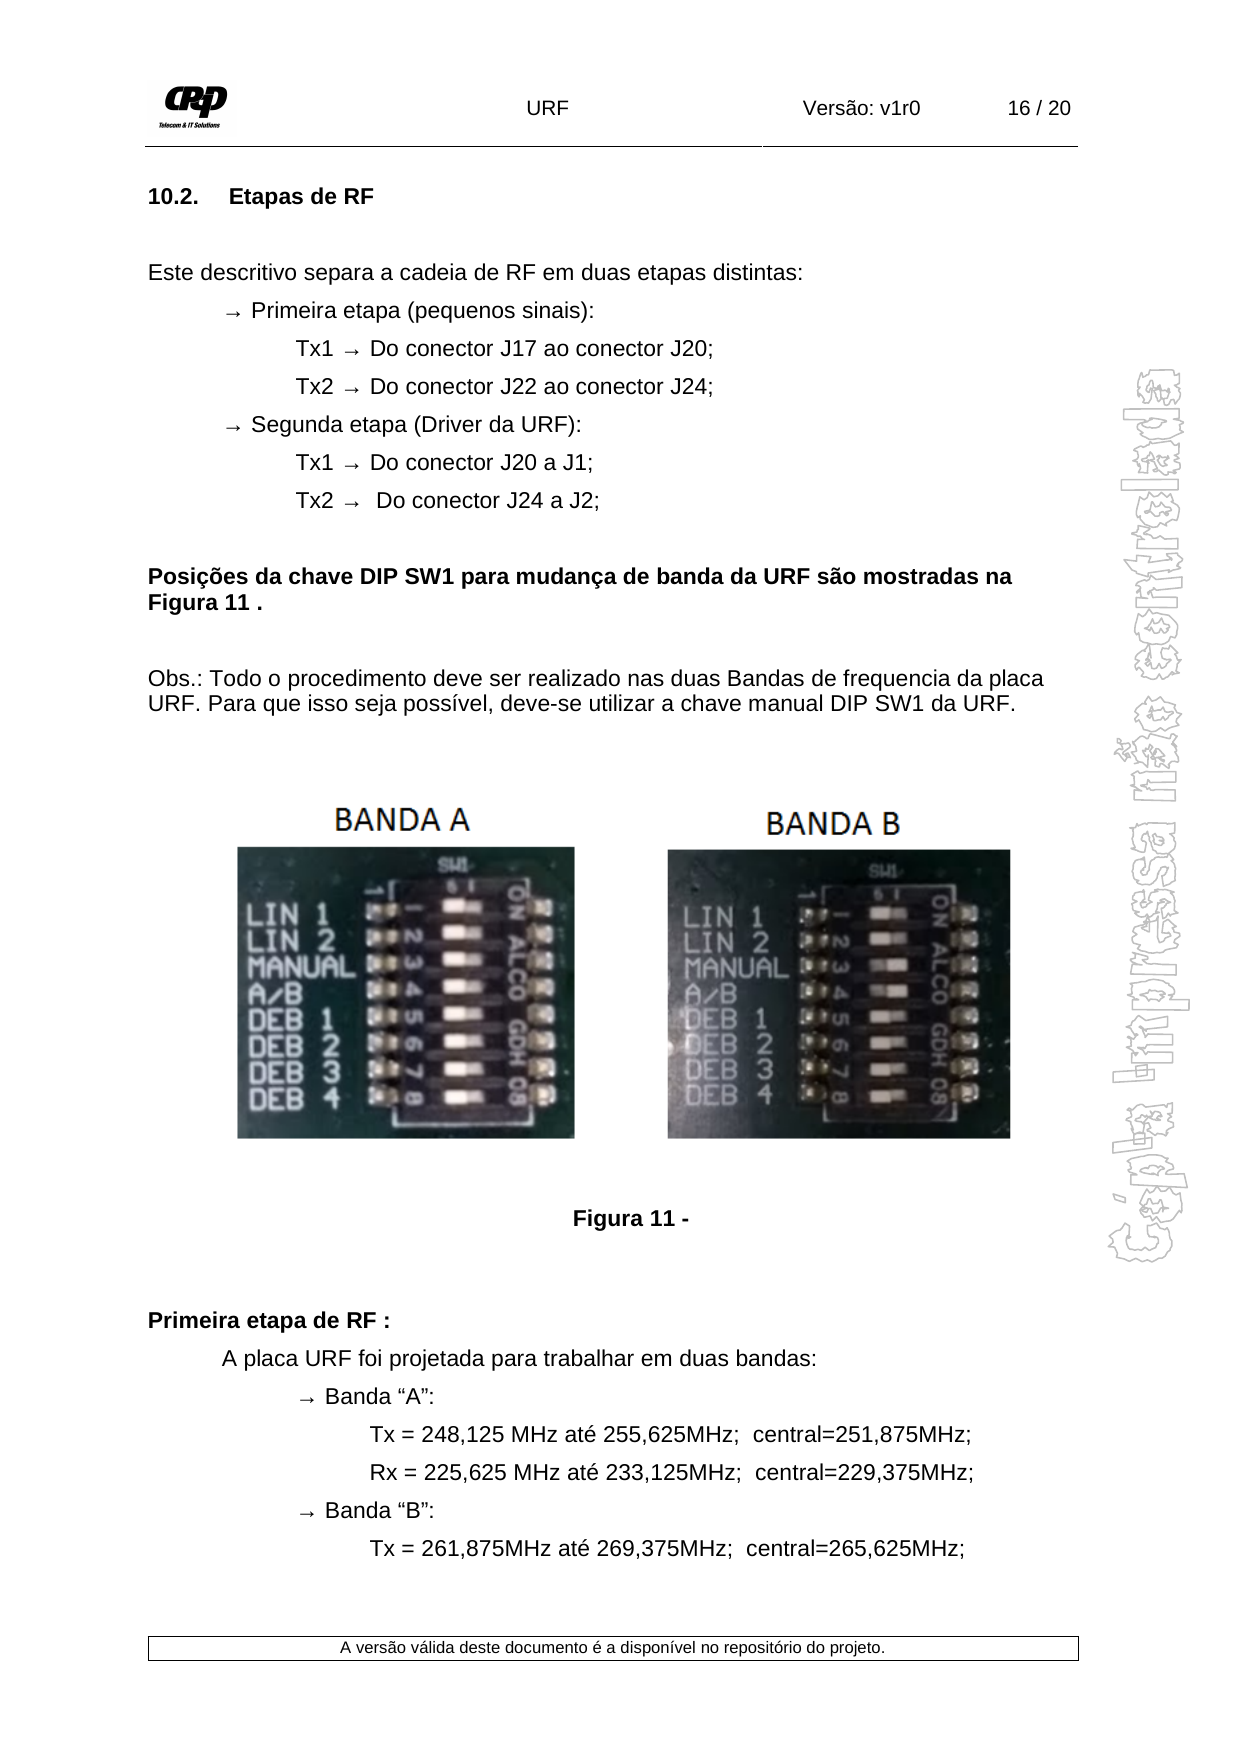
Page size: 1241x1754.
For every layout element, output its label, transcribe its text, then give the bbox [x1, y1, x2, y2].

picture [147, 80, 237, 137]
text A placa URF foi projetada para trabalhar em duas bandas: [148, 1346, 1078, 1371]
text → Primeira etapa (pequenos sinais): [148, 298, 1078, 323]
subtitle Primeira etapa de RF : [148, 1307, 1078, 1333]
text Tx1 → Do conector J20 a J1; [148, 450, 1078, 476]
text Obs.: Todo o procedimento deve ser realizado nas duas Bandas de frequencia da placa URF. Para que isso seja possível, deve-se utilizar a chave manual DIP SW1 da URF. [148, 666, 1078, 717]
text Tx2 → Do conector J22 ao conector J24; [148, 374, 1078, 399]
text Rx = 225,625 MHz até 233,125MHz; central=229,375MHz; [148, 1459, 1078, 1485]
subtitle Posições da chave DIP SW1 para mudança de banda da URF são mostradas na Figura 11 . [148, 564, 1078, 615]
text Tx = 248,125 MHz até 255,625MHz; central=251,875MHz; [148, 1422, 1078, 1447]
text Figura 11 - [204, 1206, 1065, 1231]
text Tx2 → Do conector J24 a J2; [148, 488, 1078, 513]
text → Banda “A”: [148, 1383, 1078, 1409]
text Tx = 261,875MHz até 269,375MHz; central=265,625MHz; [148, 1536, 1078, 1561]
text → Segunda etapa (Driver da URF): [148, 412, 1078, 437]
text → Banda “B”: [148, 1498, 1078, 1523]
text Este descritivo separa a cadeia de RF em duas etapas distintas: [148, 260, 1078, 285]
subtitle Etapas de RF [148, 184, 1078, 209]
text Tx1 → Do conector J17 ao conector J20; [148, 336, 1078, 361]
